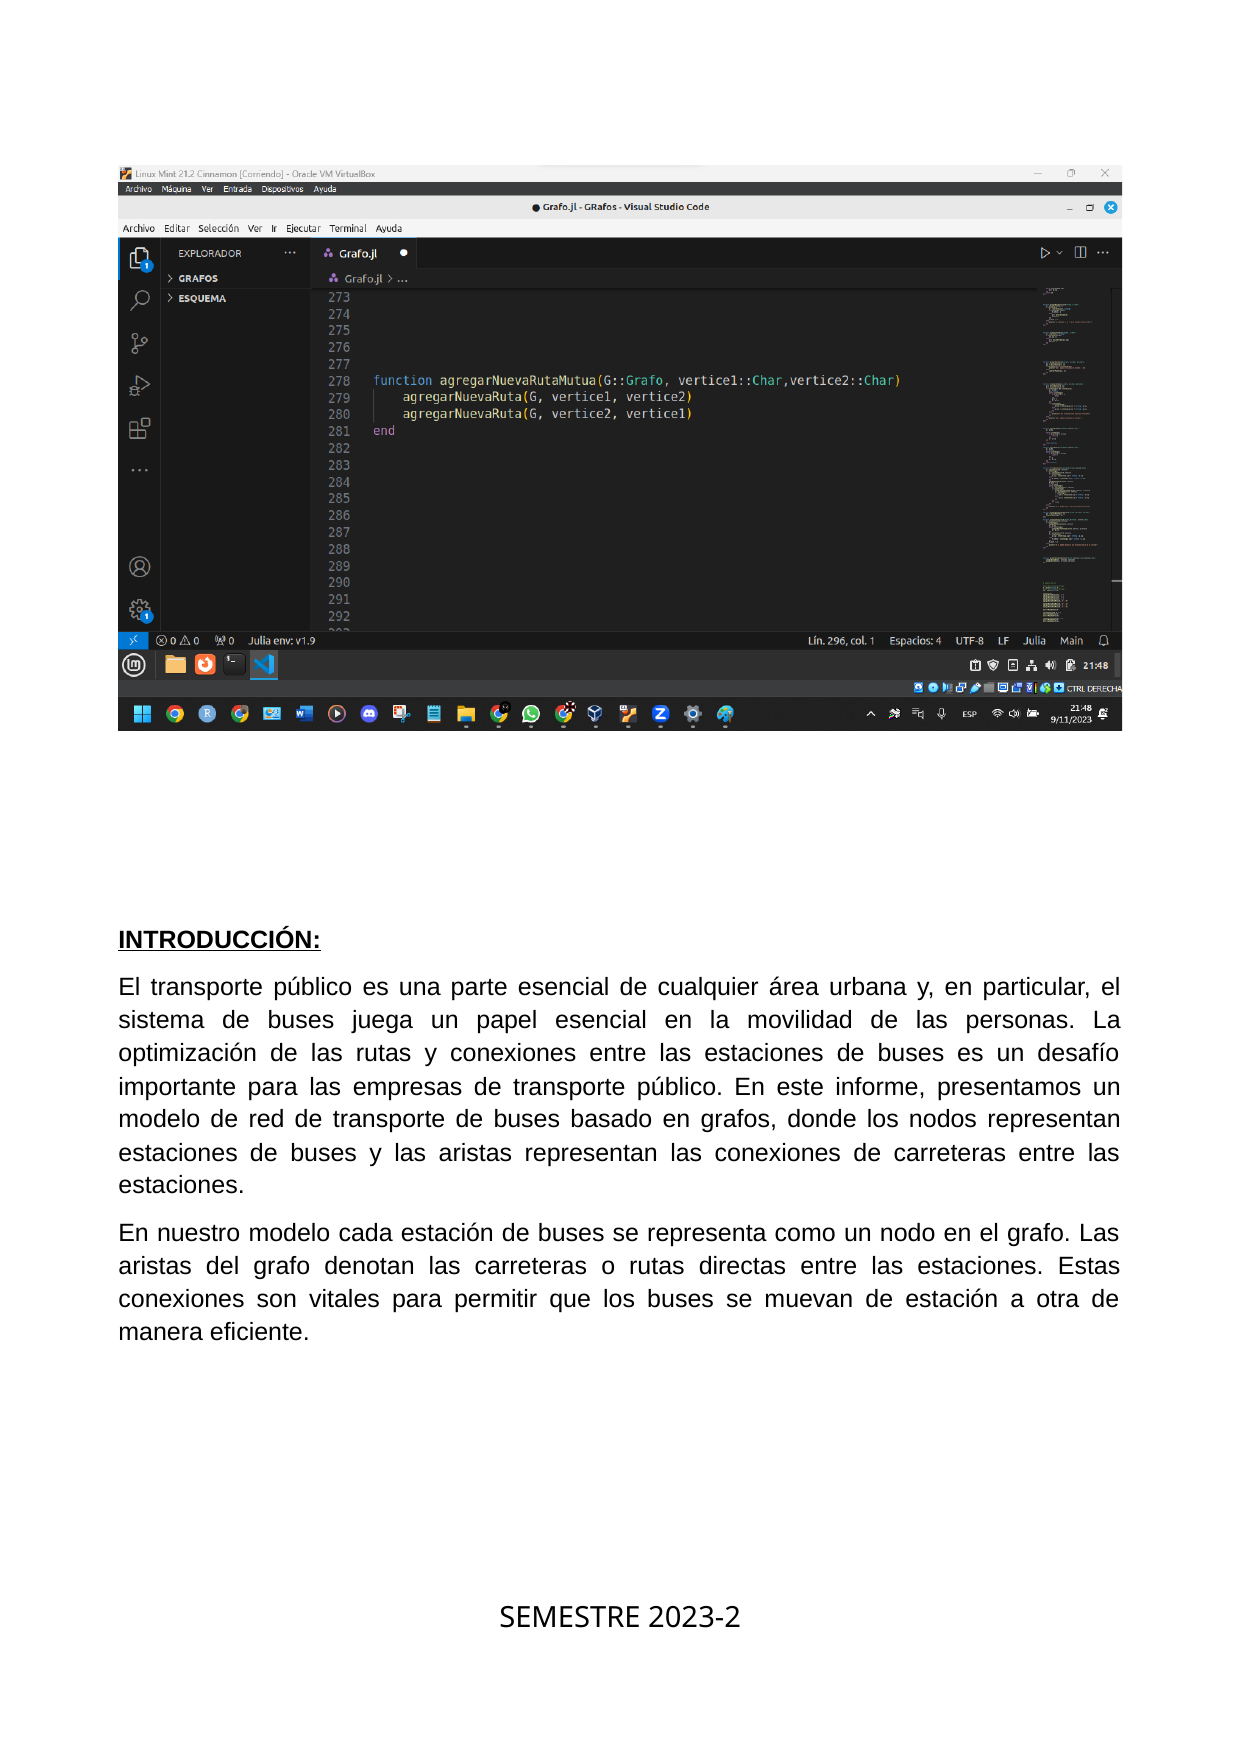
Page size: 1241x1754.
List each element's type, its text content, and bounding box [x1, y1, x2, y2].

picture [118, 165, 1123, 731]
text En nuestro modelo cada estación de buses se representa como un nodo en el grafo. Las aristas del grafo denotan las carreteras o rutas directas entre las estaciones. Estas conexiones son vitales para permitir que los buses se muevan de estación a otra de manera eficiente. [118, 1218, 1122, 1346]
text El transporte público es una parte esencial de cualquier área urbana y, en particular, el sistema de buses juega un papel esencial en la movilidad de las personas. La optimización de las rutas y conexiones entre las estaciones de buses es un desafío importante para las empresas de transporte público. En este informe, presentamos un modelo de red de transporte de buses basado en grafos, donde los nodos representan estaciones de buses y las aristas representan las conexiones de carreteras entre las estaciones. [118, 972, 1122, 1199]
text INTRODUCCIÓN: [118, 925, 1122, 953]
